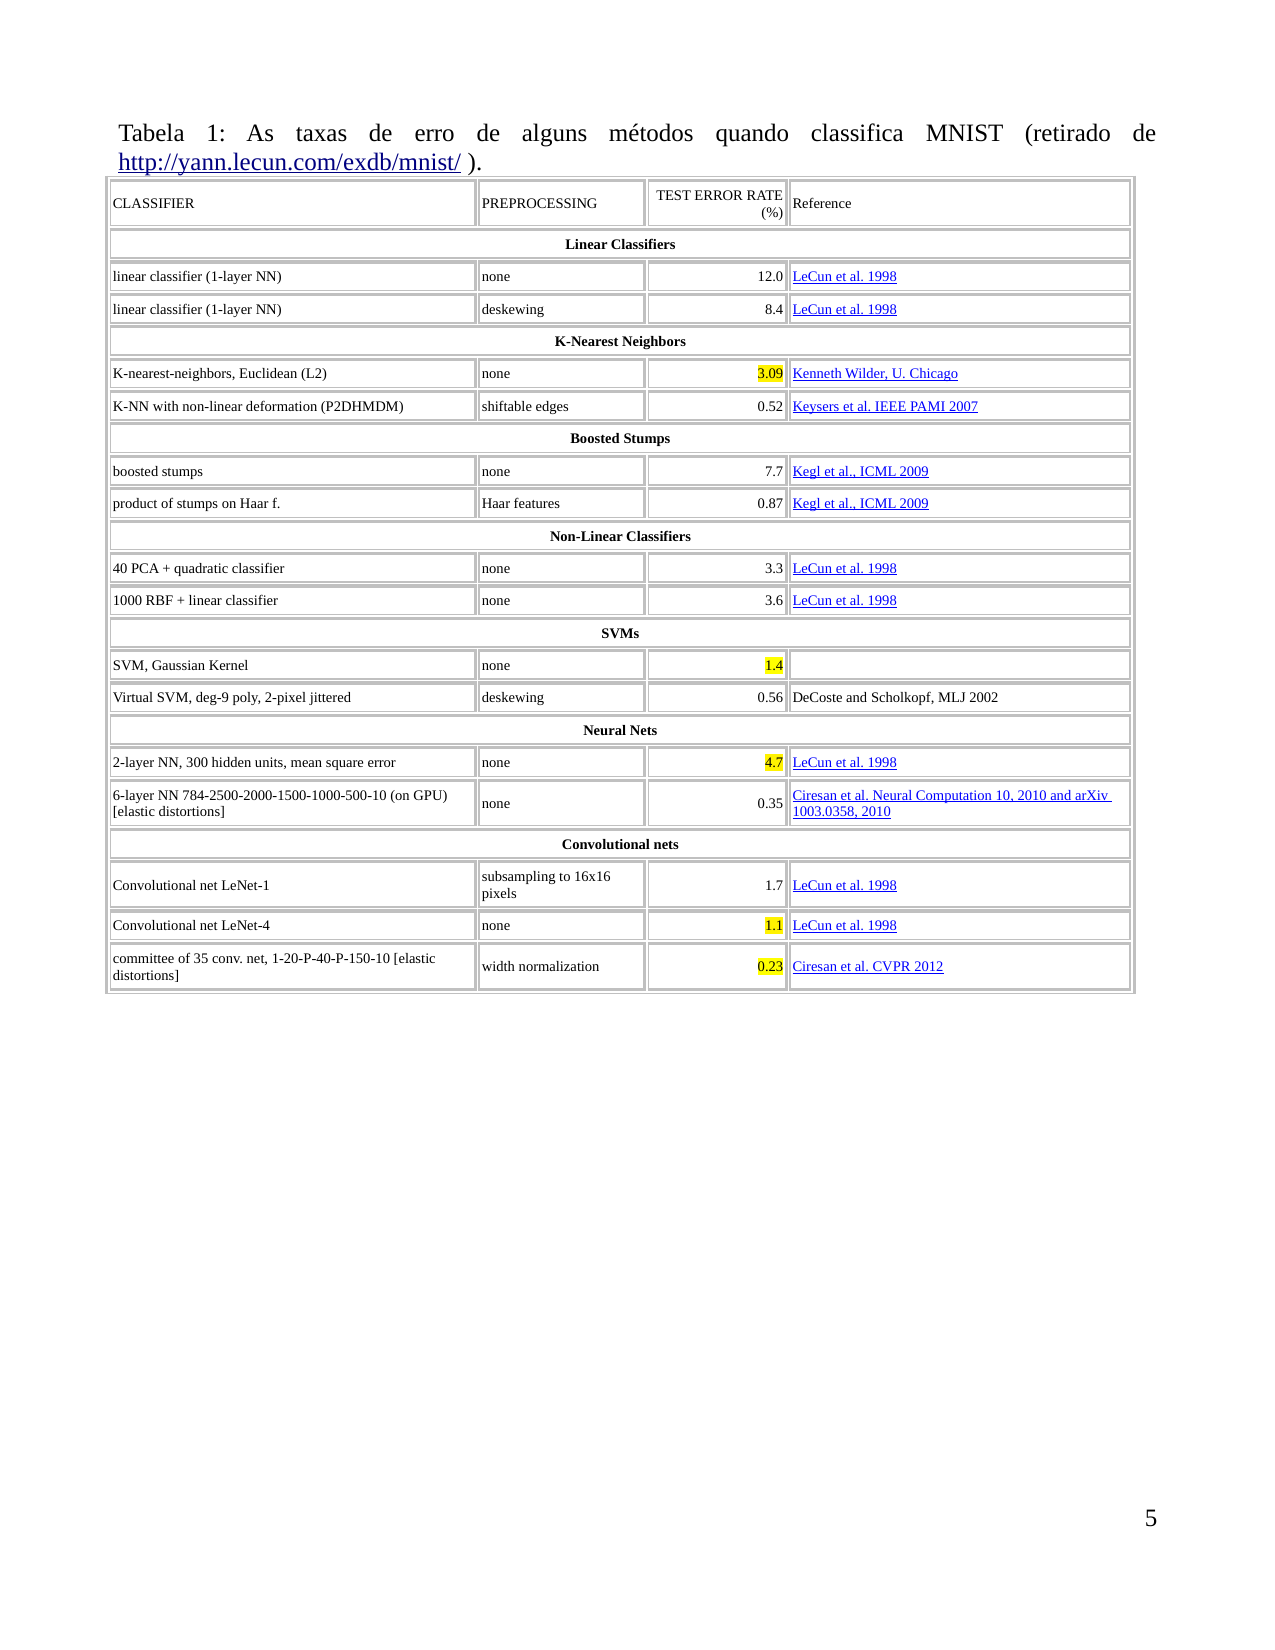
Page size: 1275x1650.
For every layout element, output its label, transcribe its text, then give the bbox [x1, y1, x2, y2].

table_cell Ciresan et al. CVPR 2012 [791, 945, 1129, 988]
table_cell Kenneth Wilder, U. Chicago [791, 361, 1129, 387]
table_cell LeCun et al. 1998 [791, 863, 1129, 906]
table_cell none [480, 782, 643, 825]
table_cell none [480, 264, 643, 289]
table_cell Convolutional net LeNet-4 [111, 913, 474, 939]
table_cell 12.0 [649, 264, 785, 289]
table_cell product of stumps on Haar f. [111, 490, 474, 516]
table_cell LeCun et al. 1998 [791, 296, 1129, 322]
table_cell 1.4 [649, 652, 785, 678]
table_cell none [480, 555, 643, 581]
table_cell K-nearest-neighbors, Euclidean (L2) [111, 361, 474, 387]
table_cell Boosted Stumps [111, 425, 1129, 452]
table_cell 2-layer NN, 300 hidden units, mean square error [111, 749, 474, 776]
table_cell width normalization [480, 945, 643, 988]
table_cell 0.23 [649, 945, 785, 988]
table_cell 7.7 [649, 458, 785, 484]
table_cell none [480, 652, 643, 678]
table_header Reference [791, 182, 1129, 225]
table_cell SVM, Gaussian Kernel [111, 652, 474, 678]
table_cell none [480, 588, 643, 613]
table_cell LeCun et al. 1998 [791, 913, 1129, 939]
table_cell Virtual SVM, deg-9 poly, 2-pixel jittered [111, 685, 474, 711]
table_cell 8.4 [649, 296, 785, 322]
table_cell K-NN with non-linear deformation (P2DHMDM) [111, 393, 474, 419]
table_cell [791, 652, 1129, 678]
table_cell 3.6 [649, 588, 785, 613]
table_cell linear classifier (1-layer NN) [111, 296, 474, 322]
table_cell deskewing [480, 296, 643, 322]
table_cell 1000 RBF + linear classifier [111, 588, 474, 613]
table_cell LeCun et al. 1998 [791, 749, 1129, 776]
table_cell LeCun et al. 1998 [791, 264, 1129, 289]
table_cell K-Nearest Neighbors [111, 328, 1129, 354]
table_cell 0.35 [649, 782, 785, 825]
table_cell Convolutional net LeNet-1 [111, 863, 474, 906]
table_cell 6-layer NN 784-2500-2000-1500-1000-500-10 (on GPU) [elastic distortions] [111, 782, 474, 825]
table_cell Non-Linear Classifiers [111, 523, 1129, 549]
table_cell 0.52 [649, 393, 785, 419]
table_cell 3.3 [649, 555, 785, 581]
table_header CLASSIFIER [111, 182, 474, 225]
table_cell Linear Classifiers [111, 231, 1129, 257]
table_header PREPROCESSING [480, 182, 643, 225]
table_cell none [480, 361, 643, 387]
table_cell boosted stumps [111, 458, 474, 484]
table_cell none [480, 749, 643, 776]
table_cell 1.1 [649, 913, 785, 939]
table_cell 3.09 [649, 361, 785, 387]
table_cell none [480, 458, 643, 484]
table_cell 40 PCA + quadratic classifier [111, 555, 474, 581]
table_cell linear classifier (1-layer NN) [111, 264, 474, 289]
table_cell 1.7 [649, 863, 785, 906]
table_cell 4.7 [649, 749, 785, 776]
table_cell SVMs [111, 620, 1129, 646]
table_cell none [480, 913, 643, 939]
table_cell Kegl et al., ICML 2009 [791, 490, 1129, 516]
table_cell Kegl et al., ICML 2009 [791, 458, 1129, 484]
table_cell LeCun et al. 1998 [791, 588, 1129, 613]
table_cell deskewing [480, 685, 643, 711]
table_cell Keysers et al. IEEE PAMI 2007 [791, 393, 1129, 419]
table_cell Neural Nets [111, 717, 1129, 743]
table_cell Convolutional nets [111, 831, 1129, 857]
table_cell Haar features [480, 490, 643, 516]
table_cell committee of 35 conv. net, 1-20-P-40-P-150-10 [elastic distortions] [111, 945, 474, 988]
table_cell Ciresan et al. Neural Computation 10, 2010 and arXiv 1003.0358, 2010 [791, 782, 1129, 825]
table_cell 0.87 [649, 490, 785, 516]
table_cell shiftable edges [480, 393, 643, 419]
text Tabela 1: As taxas de erro de alguns métodos quando classifica MNIST (retirado de http://yann.lecun.com/exdb/mnist/ ). [118, 118, 1157, 176]
table_cell LeCun et al. 1998 [791, 555, 1129, 581]
table_cell 0.56 [649, 685, 785, 711]
table_cell DeCoste and Scholkopf, MLJ 2002 [791, 685, 1129, 711]
table_header TEST ERROR RATE (%) [649, 182, 785, 225]
table_cell subsampling to 16x16 pixels [480, 863, 643, 906]
